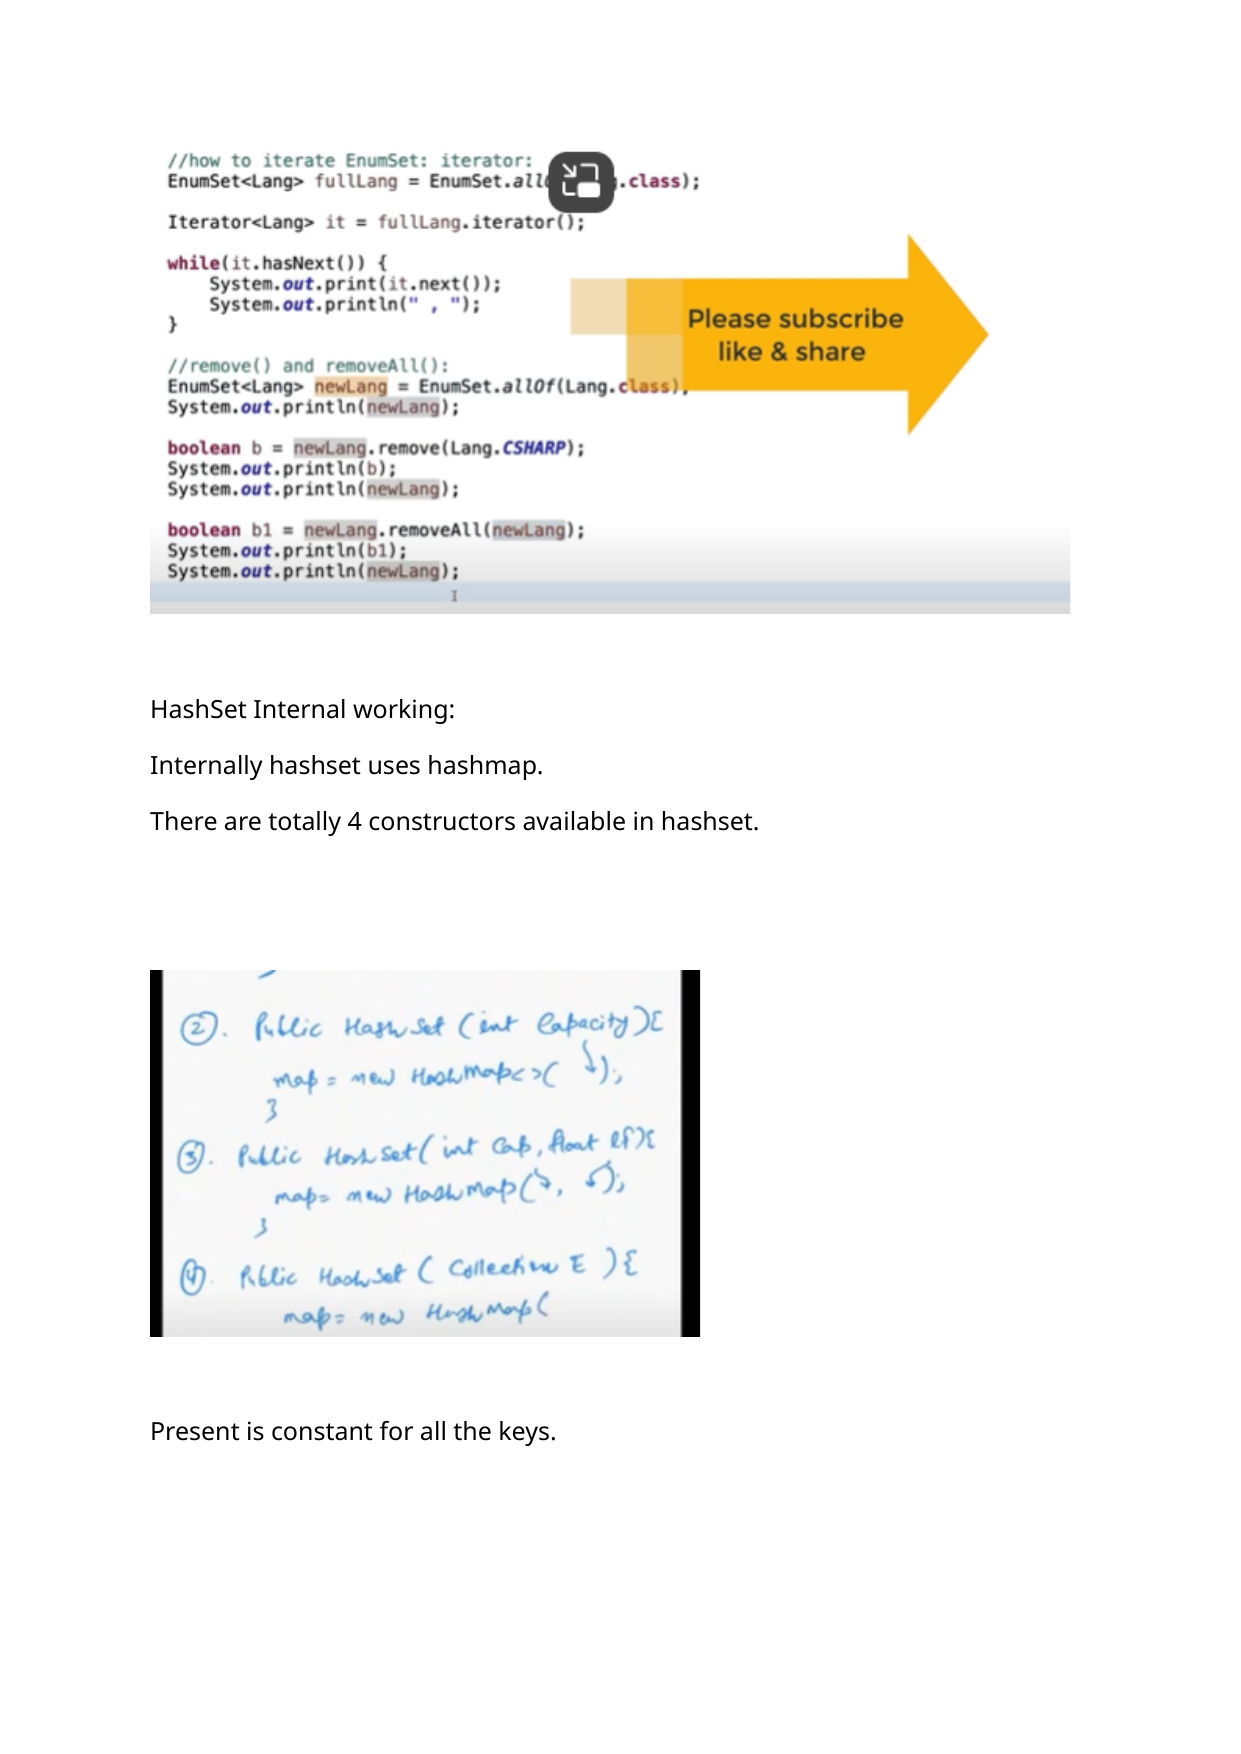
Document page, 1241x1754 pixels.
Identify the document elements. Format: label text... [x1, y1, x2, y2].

text Present is constant for all the keys. [150, 1414, 1090, 1448]
text Internally hashset uses hashmap. [150, 747, 1090, 782]
text There are totally 4 constructors available in hashset. [150, 803, 1090, 837]
text HashSet Internal working: [150, 692, 1090, 726]
